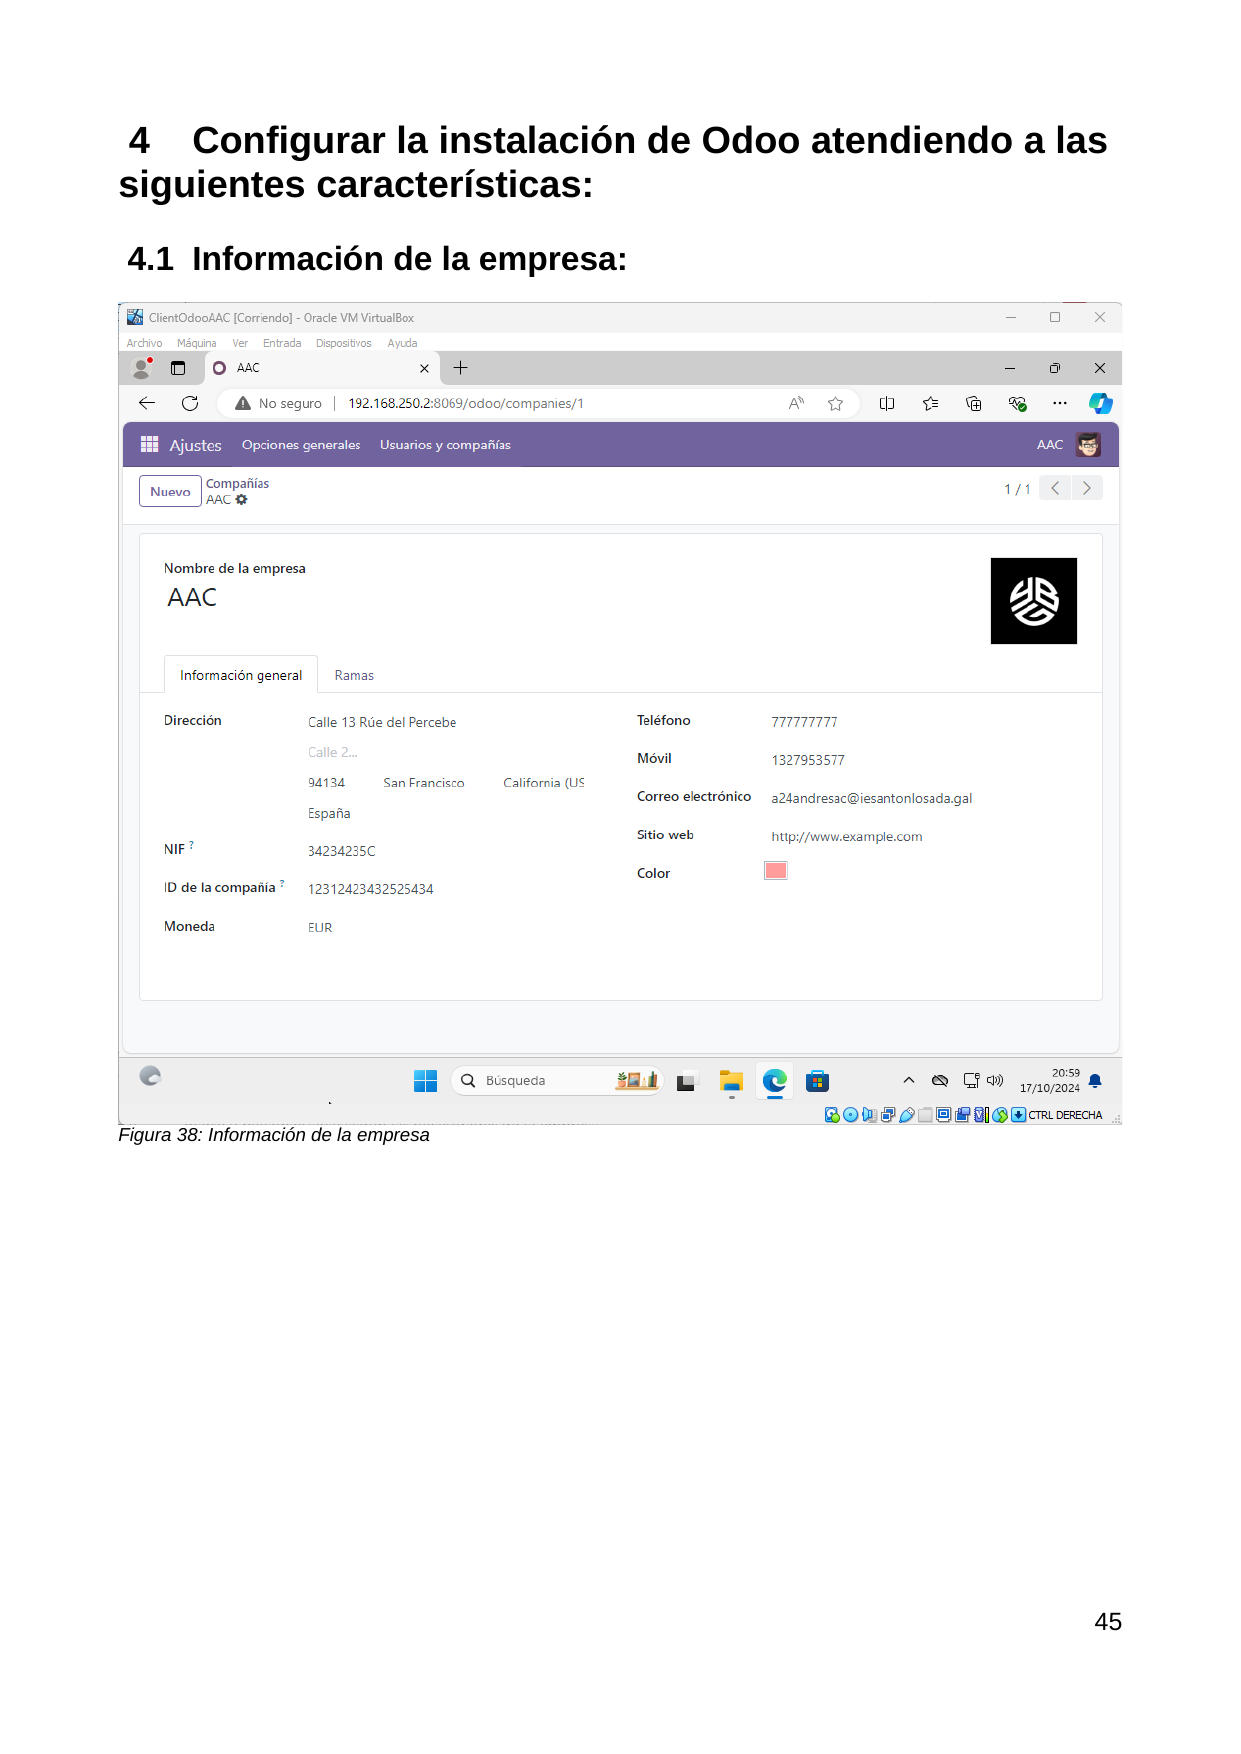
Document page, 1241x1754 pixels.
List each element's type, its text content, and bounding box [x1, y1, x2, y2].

picture [118, 302, 1123, 1125]
subtitle Configurar la instalación de Odoo atendiendo a las siguientes características: [118, 118, 1122, 205]
text Figura 38: Información de la empresa [118, 1125, 1122, 1146]
subtitle Información de la empresa: [118, 239, 1122, 277]
